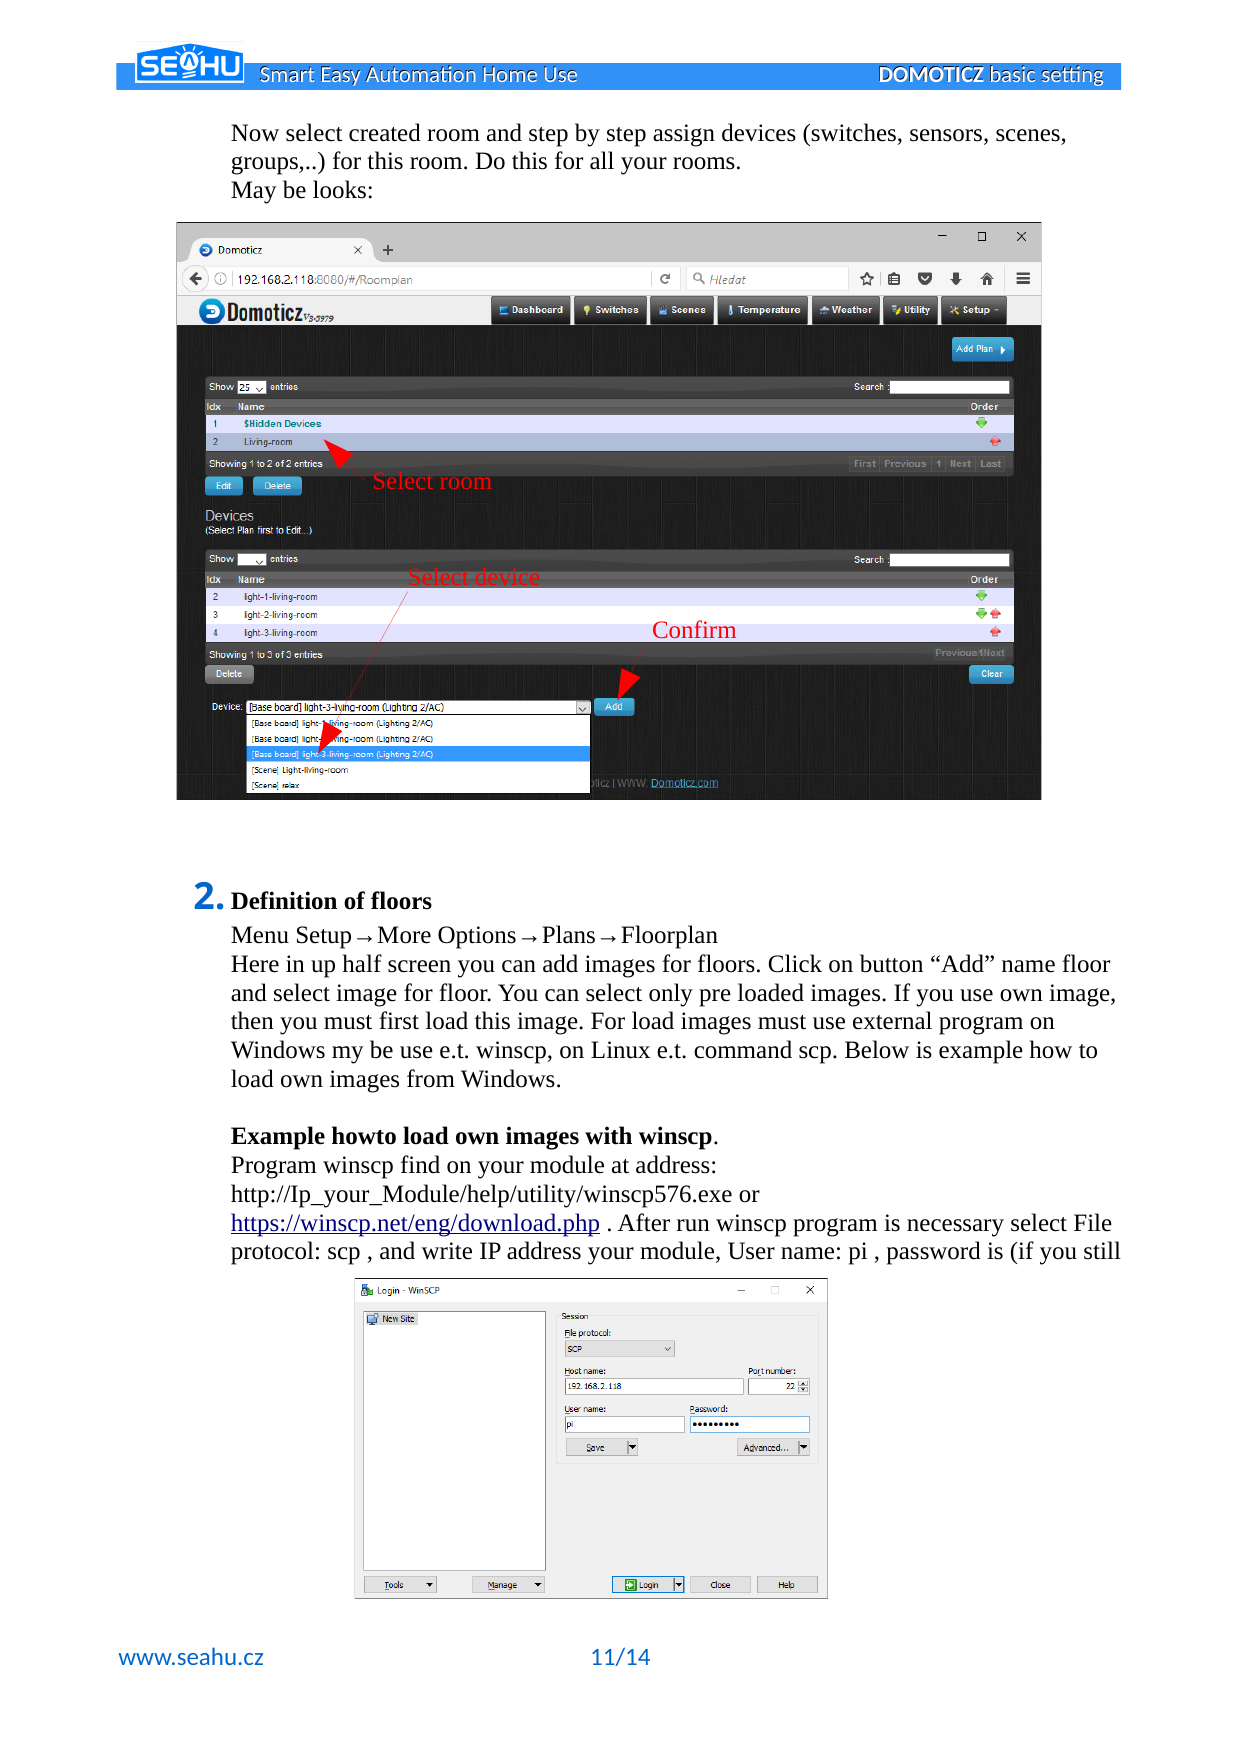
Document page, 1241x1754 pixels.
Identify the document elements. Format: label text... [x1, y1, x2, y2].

picture [176, 222, 1042, 800]
picture [354, 1278, 828, 1599]
list Here in up half screen you can add images for floors. Click on button “Add” name floor and select image for floor. You can select only pre loaded images. If you use own image, then you must first load this image. For load images must use external program on Windows my be use e.t. winscp, on Linux e.t. command scp. Below is example how to load own images from Windows. [193, 949, 1122, 1121]
list Menu Setup→More Options→Plans→Floorplan [193, 920, 1122, 949]
list Example howto load own images with winscp. Program winscp find on your module at address: http://Ip_your_Module/help/utility/winscp576.exe or https://winscp.net/eng/download.php . After run winscp program is necessary select File protocol: scp , and write IP address your module, User name: pi , password is (if you still [193, 1121, 1122, 1265]
list Now select created room and step by step assign devices (switches, sensors, scenes, groups,..) for this room. Do this for all your rooms. May be looks: [177, 118, 1122, 869]
picture [135, 41, 245, 83]
list Definition of floors [193, 869, 1122, 920]
